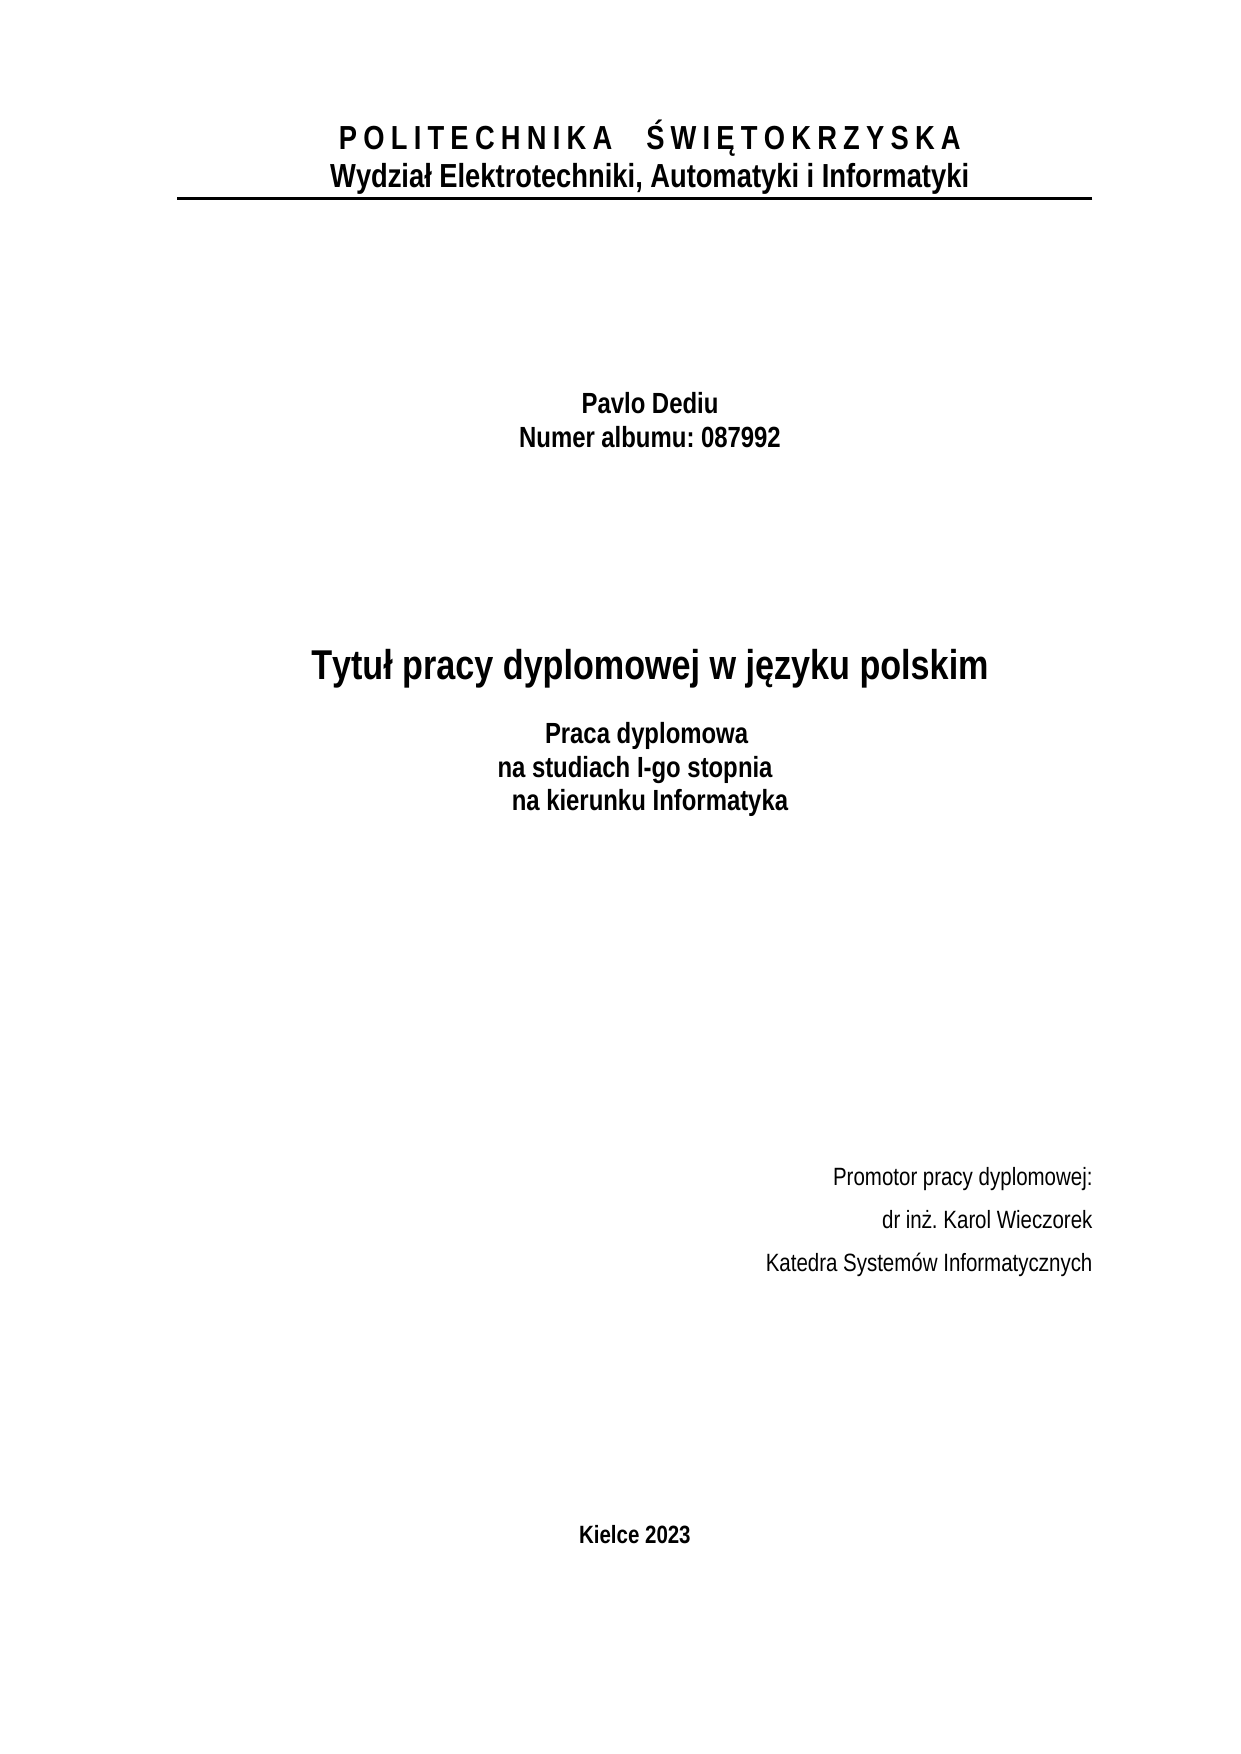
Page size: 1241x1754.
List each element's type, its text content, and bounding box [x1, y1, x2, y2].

text Praca dyplomowa na studiach I-go stopnia [177, 717, 1092, 783]
text Numer albumu: 087992 [177, 420, 1092, 453]
subtitle Kielce 2023 [177, 1519, 1092, 1548]
text Katedra Systemów Informatycznych [472, 1248, 1092, 1276]
text Tytuł pracy dyplomowej w języku polskim [177, 640, 1092, 688]
subtitle Politechnika Świętokrzyska [177, 118, 1092, 156]
text Wydział Elektrotechniki, Automatyki i Informatyki [177, 156, 1092, 197]
subtitle dr inż. Karol Wieczorek [576, 1205, 1092, 1233]
text Pavlo Dediu [177, 387, 1092, 420]
text Promotor pracy dyplomowej: [693, 1162, 1092, 1190]
text na kierunku Informatyka [177, 783, 1092, 817]
